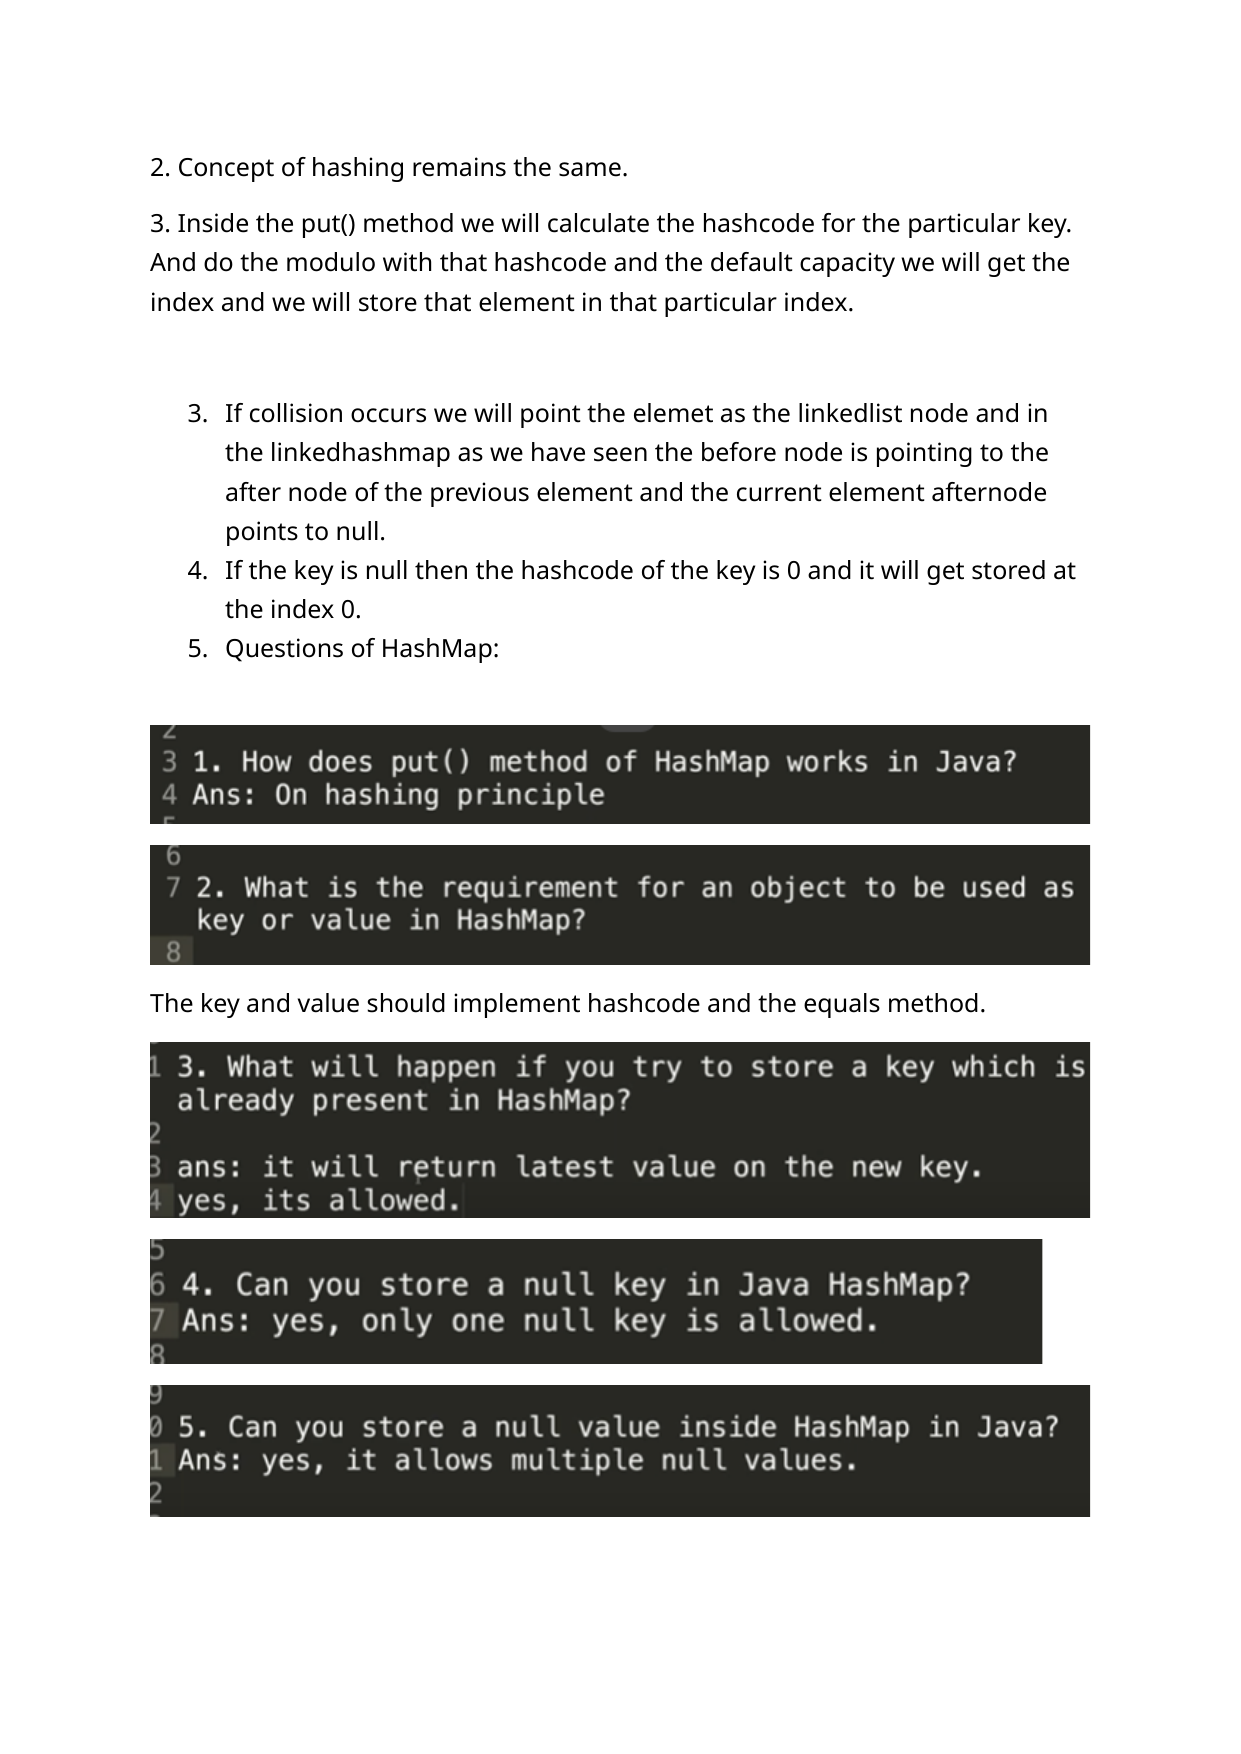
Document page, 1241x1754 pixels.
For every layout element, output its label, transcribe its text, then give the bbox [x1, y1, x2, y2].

text The key and value should implement hashcode and the equals method. [150, 986, 1090, 1020]
text 3. Inside the put() method we will calculate the hashcode for the particular key. And do the modulo with that hashcode and the default capacity we will get the index and we will store that element in that particular index. [150, 206, 1090, 318]
list Questions of HashMap: [187, 631, 1090, 665]
list If collision occurs we will point the elemet as the linkedlist node and in the linkedhashmap as we have seen the before node is pointing to the after node of the previous element and the current element afternode points to null. [187, 396, 1090, 547]
text 2. Concept of hashing remains the same. [150, 150, 1090, 184]
list If the key is null then the hashcode of the key is 0 and it will get stored at the index 0. [187, 552, 1090, 626]
